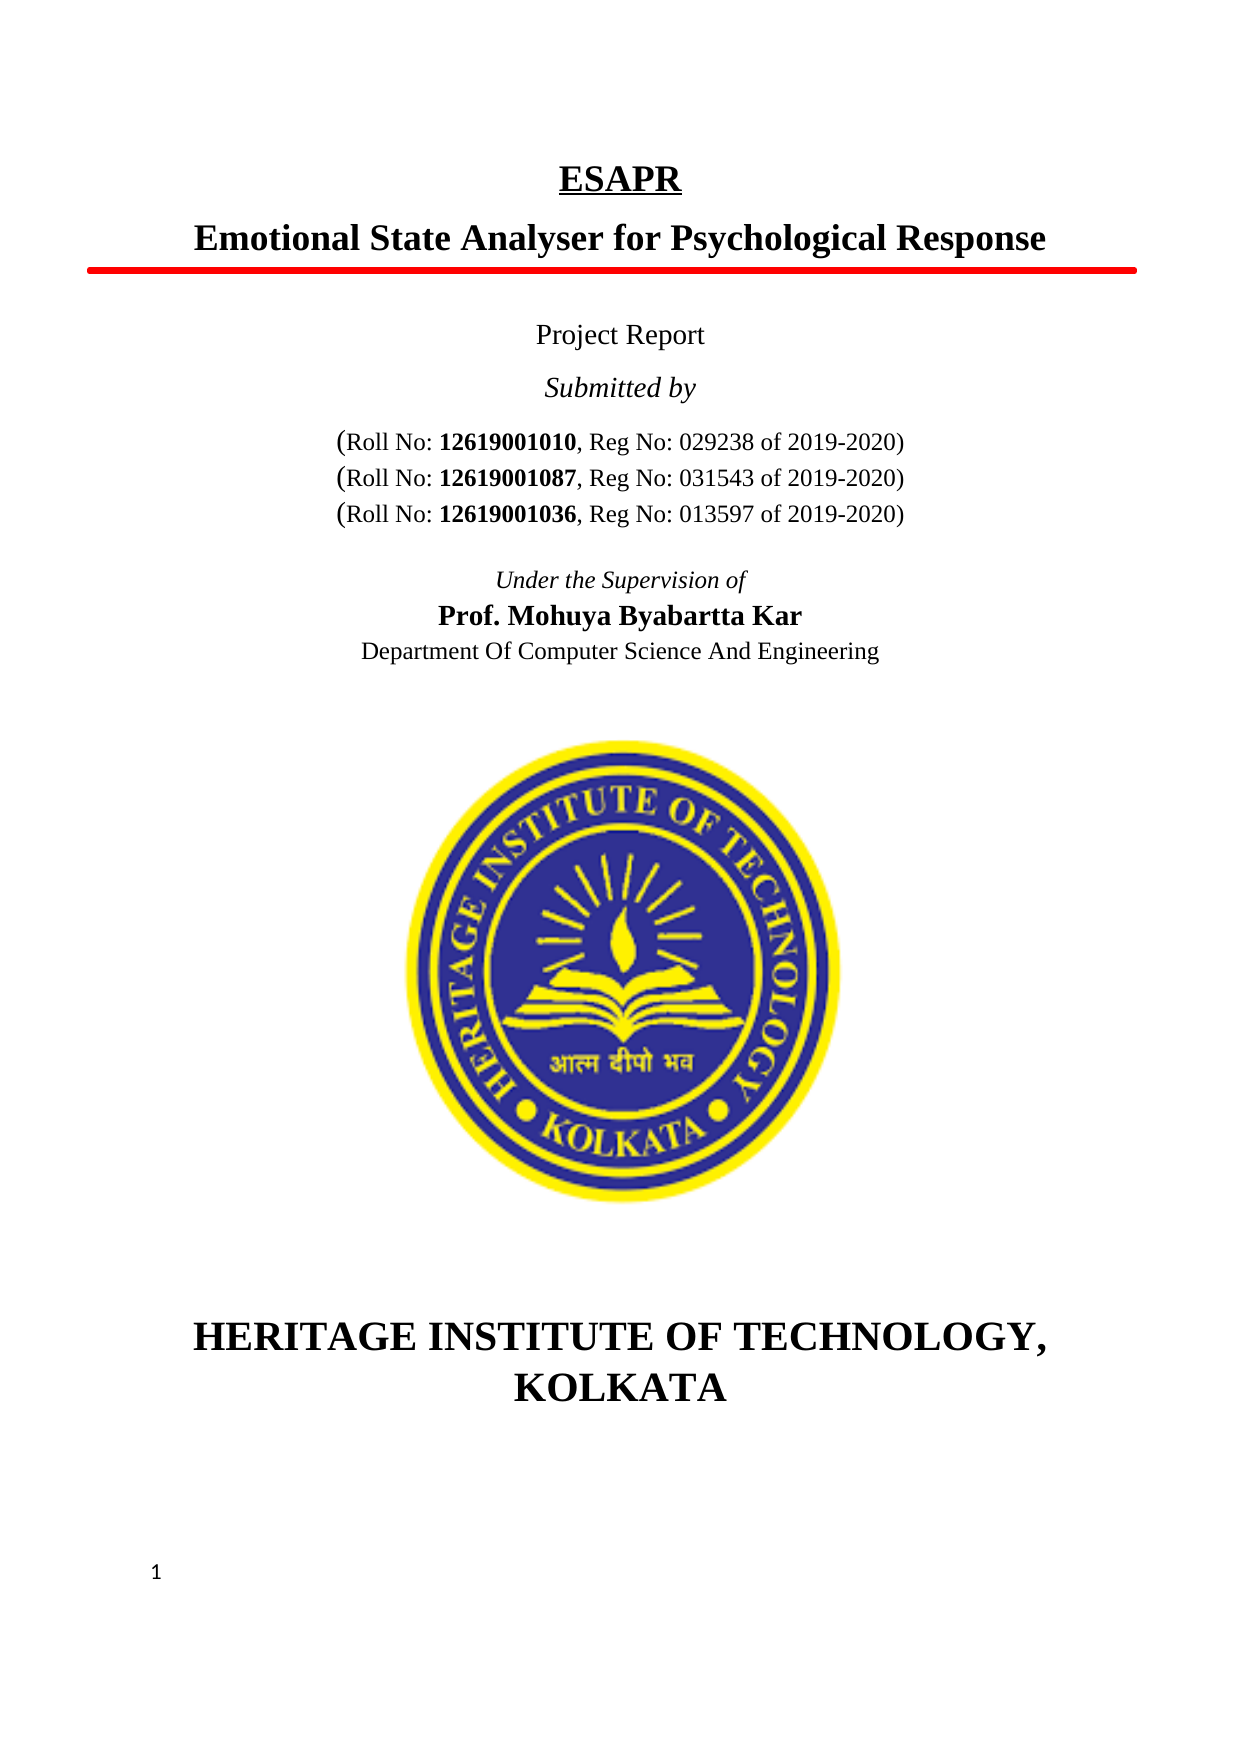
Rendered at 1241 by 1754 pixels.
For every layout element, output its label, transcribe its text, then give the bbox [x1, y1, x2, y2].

text Project Report [150, 317, 1090, 351]
text Under the Supervision of [150, 565, 1090, 593]
text Department Of Computer Science And Engineering [150, 636, 1090, 665]
title (Roll No: 12619001010, Reg No: 029238 of 2019-2020) [150, 423, 1090, 457]
subtitle Emotional State Analyser for Psychological Response [150, 215, 1090, 258]
text Submitted by [150, 370, 1090, 404]
subtitle ESAPR [150, 156, 1090, 199]
picture [382, 739, 864, 1213]
title (Roll No: 12619001036, Reg No: 013597 of 2019-2020) [150, 496, 1090, 529]
title (Roll No: 12619001087, Reg No: 031543 of 2019-2020) [150, 459, 1090, 493]
text Prof. Mohuya Byabartta Kar [150, 598, 1090, 631]
text HERITAGE INSTITUTE OF TECHNOLOGY, KOLKATA [150, 1311, 1090, 1411]
